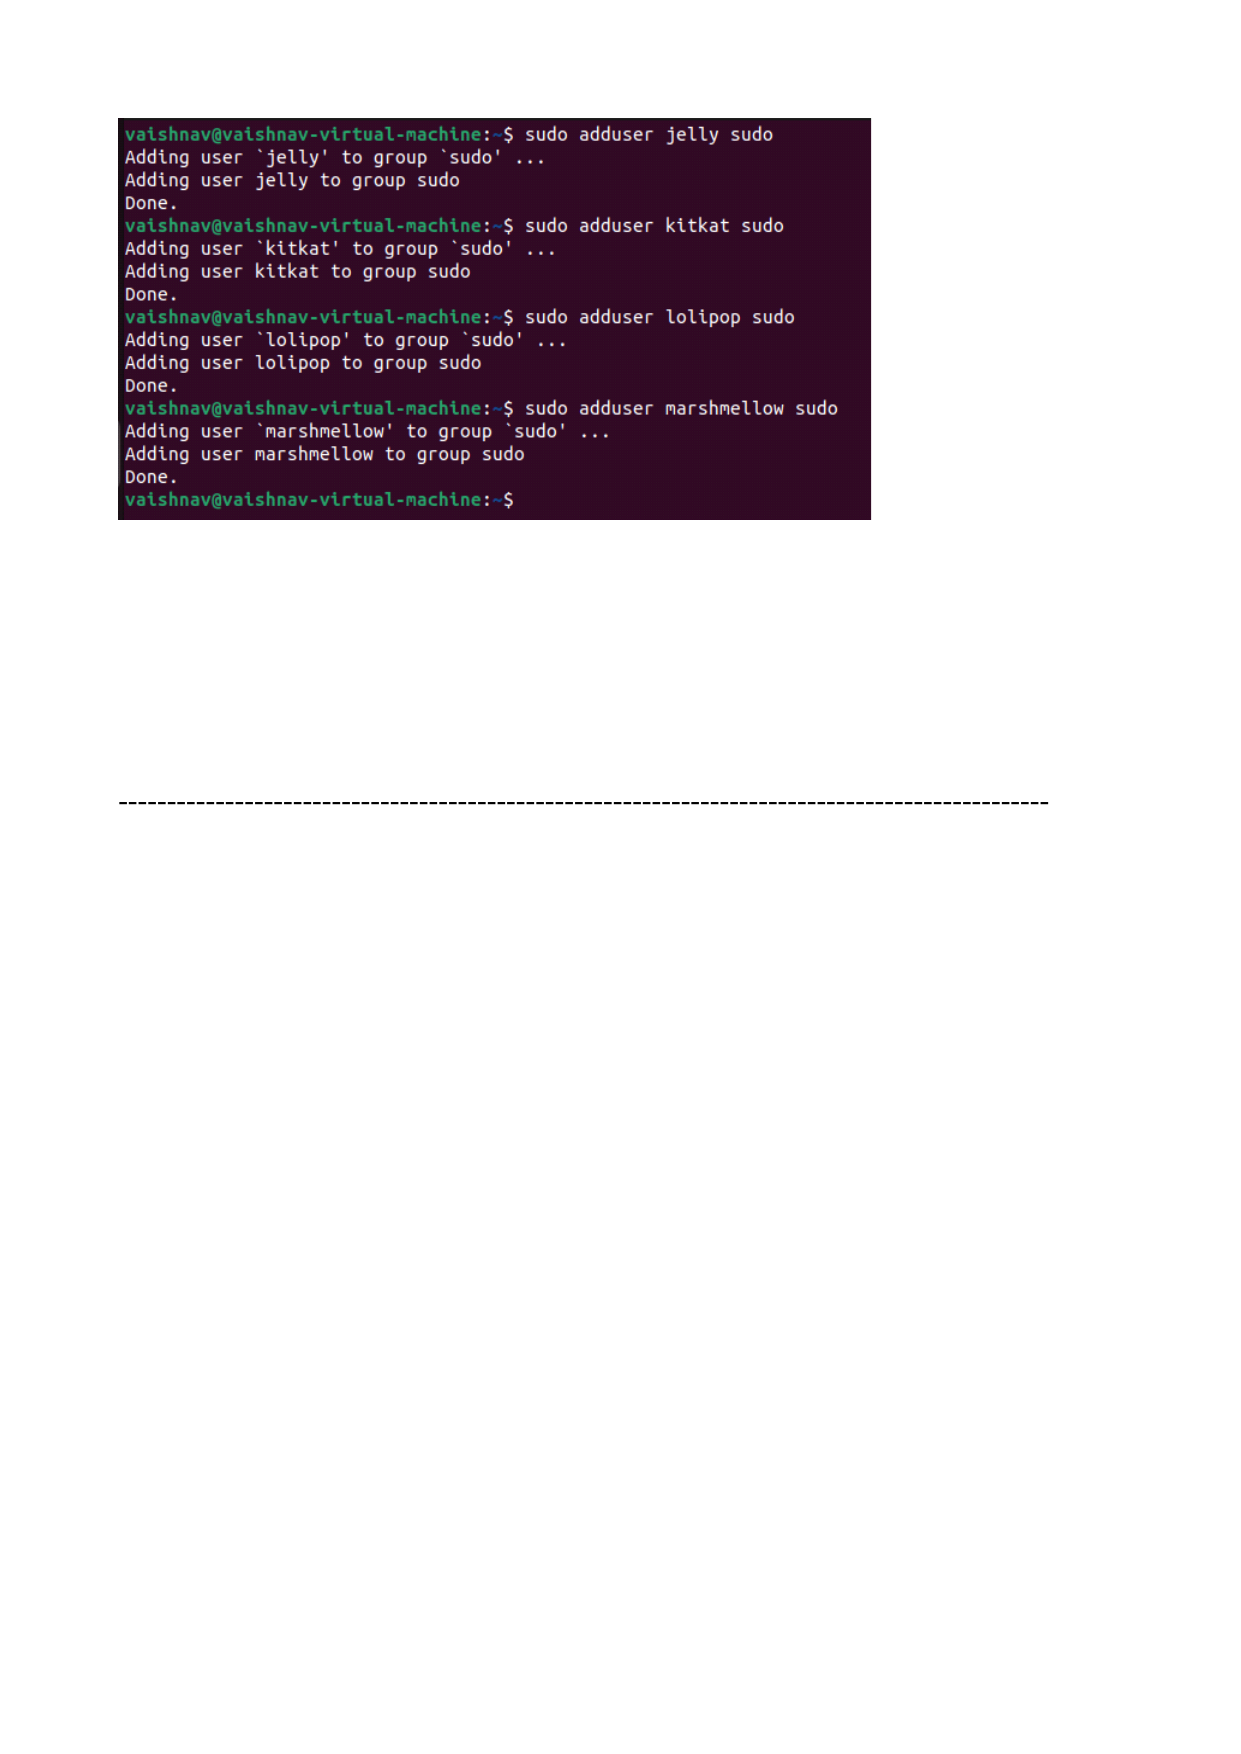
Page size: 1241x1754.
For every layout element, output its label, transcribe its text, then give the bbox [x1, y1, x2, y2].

text ------------------------------------------------------------------------------------------------ [118, 783, 1122, 816]
